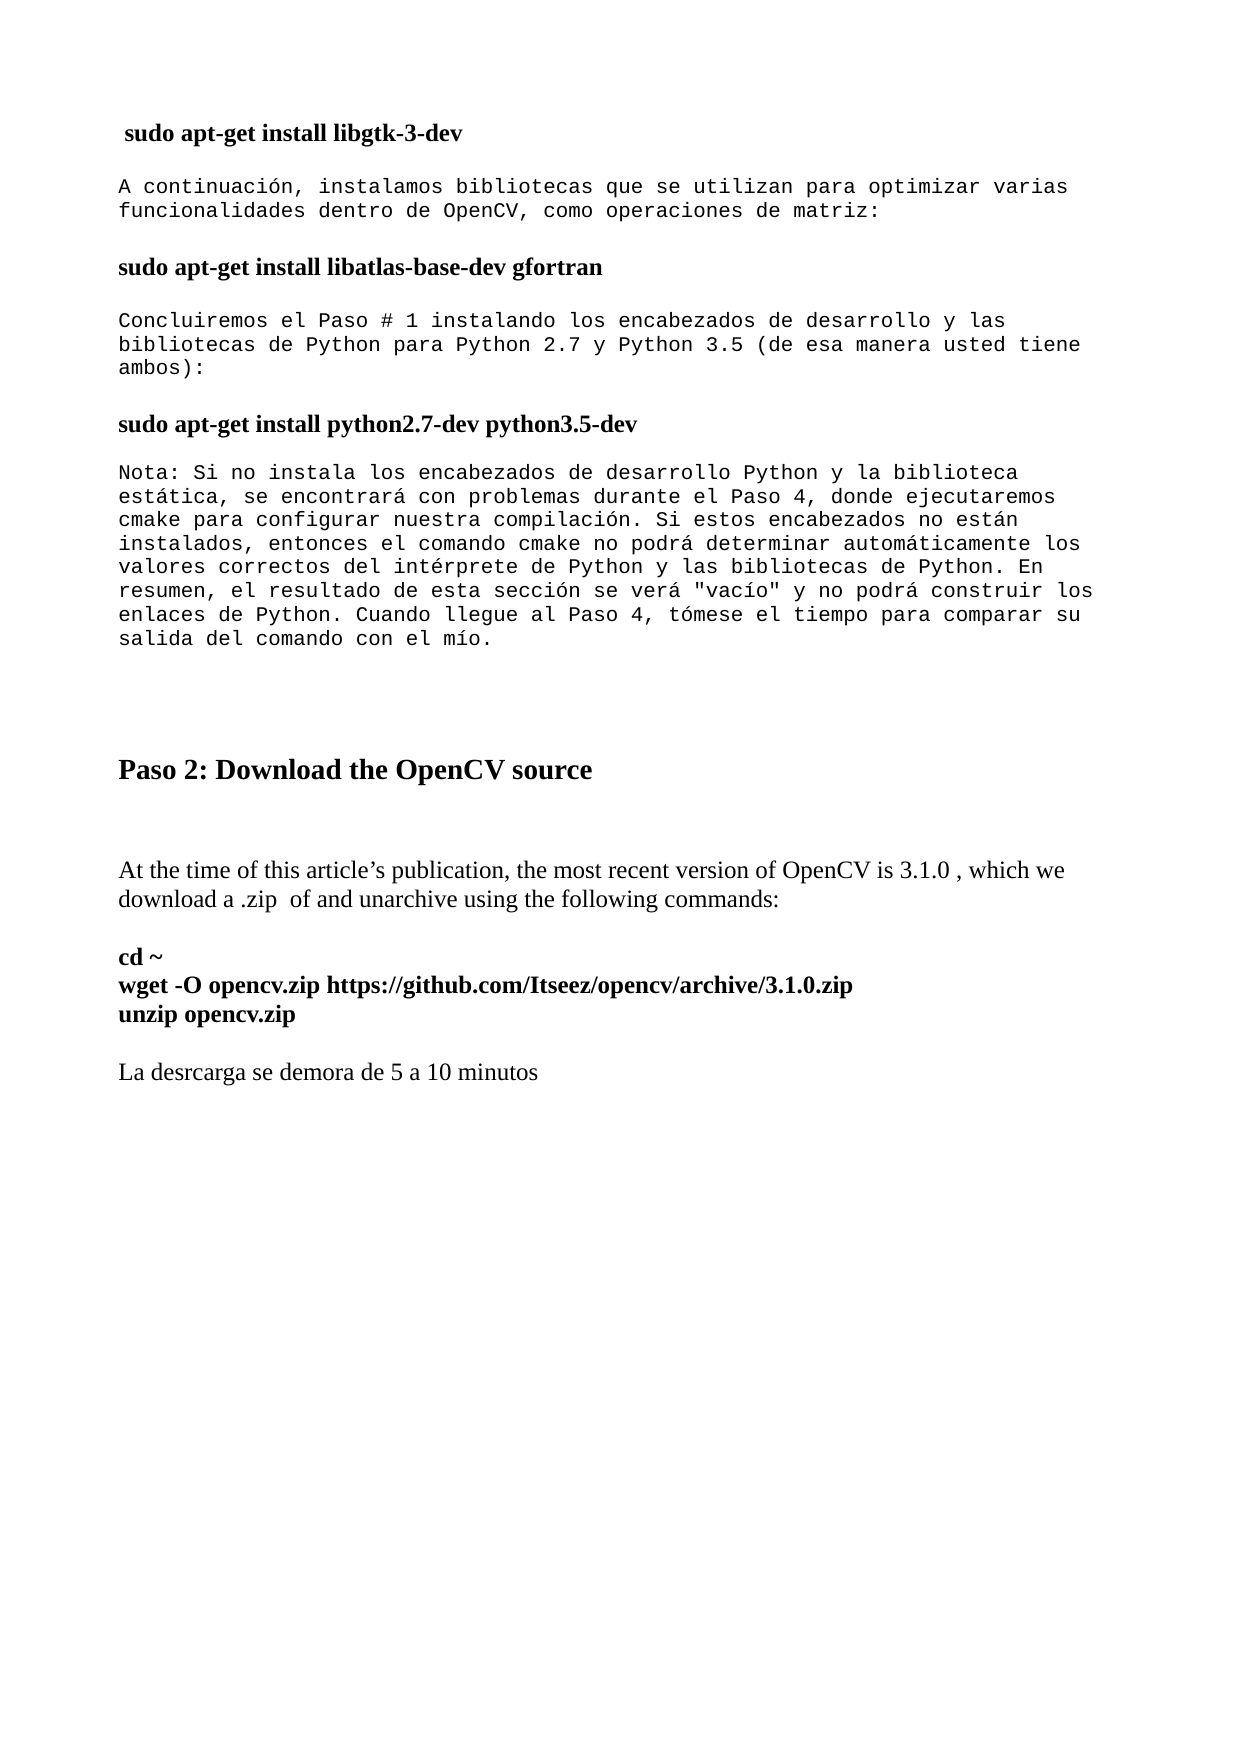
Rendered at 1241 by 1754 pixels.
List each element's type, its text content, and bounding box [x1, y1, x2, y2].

text sudo apt-get install libgtk-3-dev [118, 118, 1122, 147]
text Nota: Si no instala los encabezados de desarrollo Python y la biblioteca estática, se encontrará con problemas durante el Paso 4, donde ejecutaremos cmake para configurar nuestra compilación. Si estos encabezados no están instalados, entonces el comando cmake no podrá determinar automáticamente los valores correctos del intérprete de Python y las bibliotecas de Python. En resumen, el resultado de esta sección se verá "vacío" y no podrá construir los enlaces de Python. Cuando llegue al Paso 4, tómese el tiempo para comparar su salida del comando con el mío. [118, 462, 1122, 651]
text A continuación, instalamos bibliotecas que se utilizan para optimizar varias funcionalidades dentro de OpenCV, como operaciones de matriz: [118, 176, 1122, 224]
text sudo apt-get install libatlas-base-dev gfortran [118, 252, 1122, 281]
subtitle Paso 2: Download the OpenCV source [118, 752, 1122, 786]
text unzip opencv.zip [118, 999, 1122, 1028]
text La desrcarga se demora de 5 a 10 minutos [118, 1057, 1122, 1086]
text Concluiremos el Paso # 1 instalando los encabezados de desarrollo y las bibliotecas de Python para Python 2.7 y Python 3.5 (de esa manera usted tiene ambos): [118, 310, 1122, 381]
text cd ~ [118, 942, 1122, 971]
text wget -O opencv.zip https://github.com/Itseez/opencv/archive/3.1.0.zip [118, 971, 1122, 999]
text At the time of this article’s publication, the most recent version of OpenCV is 3.1.0 , which we download a .zip of and unarchive using the following commands: [118, 856, 1122, 913]
text sudo apt-get install python2.7-dev python3.5-dev [118, 409, 1122, 438]
